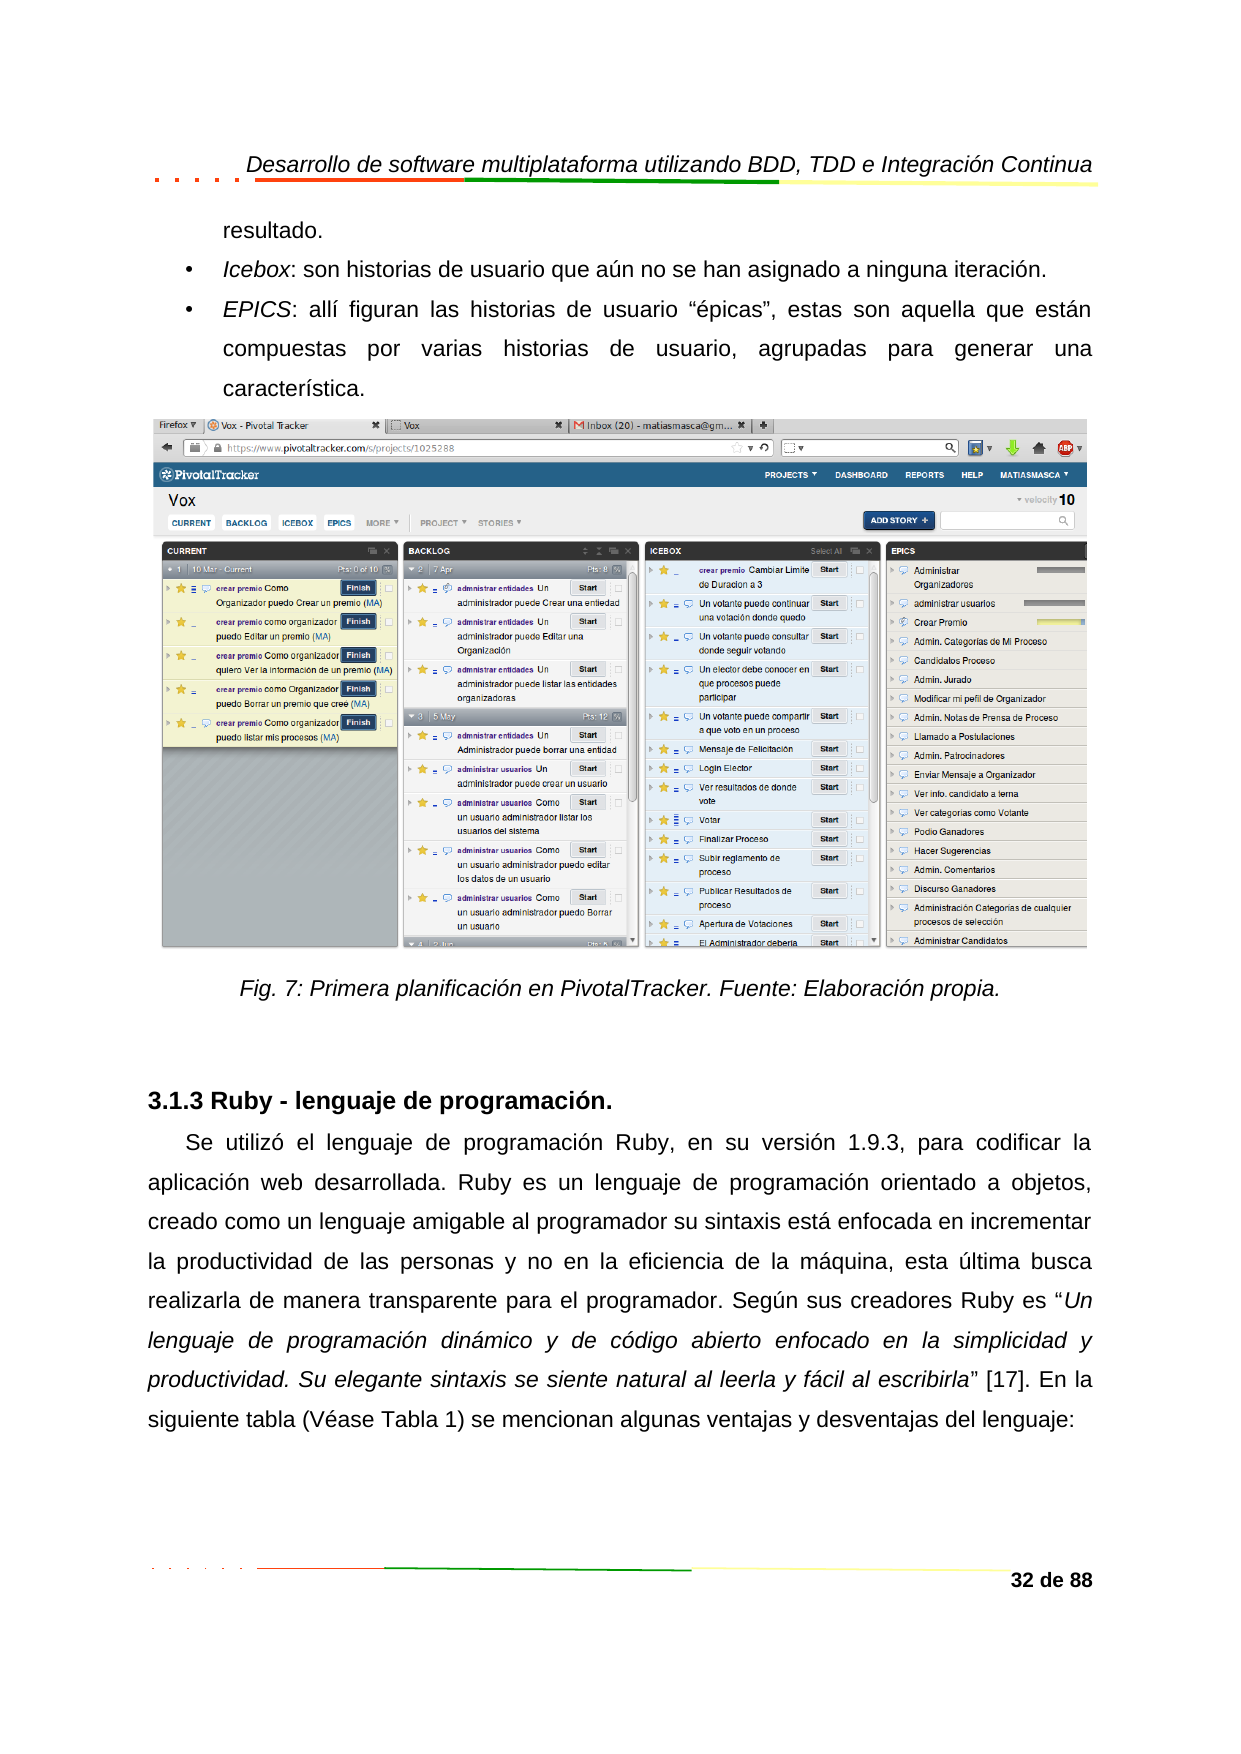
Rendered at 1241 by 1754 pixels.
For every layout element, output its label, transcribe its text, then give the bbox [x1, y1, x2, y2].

list 3.1.3 Ruby - lenguaje de programación. [148, 1086, 1093, 1115]
picture [153, 419, 1087, 951]
list Icebox: son historias de usuario que aún no se han asignado a ninguna iteración. [185, 256, 1093, 282]
table_cell Fig. 7: Primera planificación en PivotalTracker. Fuente: Elaboración propia. [148, 957, 1093, 1019]
text Se utilizó el lenguaje de programación Ruby, en su versión 1.9.3, para codificar la aplicación web desarrollada. Ruby es un lenguaje de programación orientado a objetos, creado como un lenguaje amigable al programador su sintaxis está enfocada en incrementar la productividad de las personas y no en la eficiencia de la máquina, esta última busca realizarla de manera transparente para el programador. Según sus creadores Ruby es “Un lenguaje de programación dinámico y de código abierto enfocado en la simplicidad y productividad. Su elegante sintaxis se siente natural al leerla y fácil al escribirla” [17]. En la siguiente tabla (Véase Tabla 1) se mencionan algunas ventajas y desventajas del lenguaje: [148, 1129, 1093, 1432]
table_header [148, 414, 1093, 957]
list EPICS: allí figuran las historias de usuario “épicas”, estas son aquella que están compuestas por varias historias de usuario, agrupadas para generar una característica. [185, 296, 1093, 401]
list resultado. [185, 217, 1093, 243]
